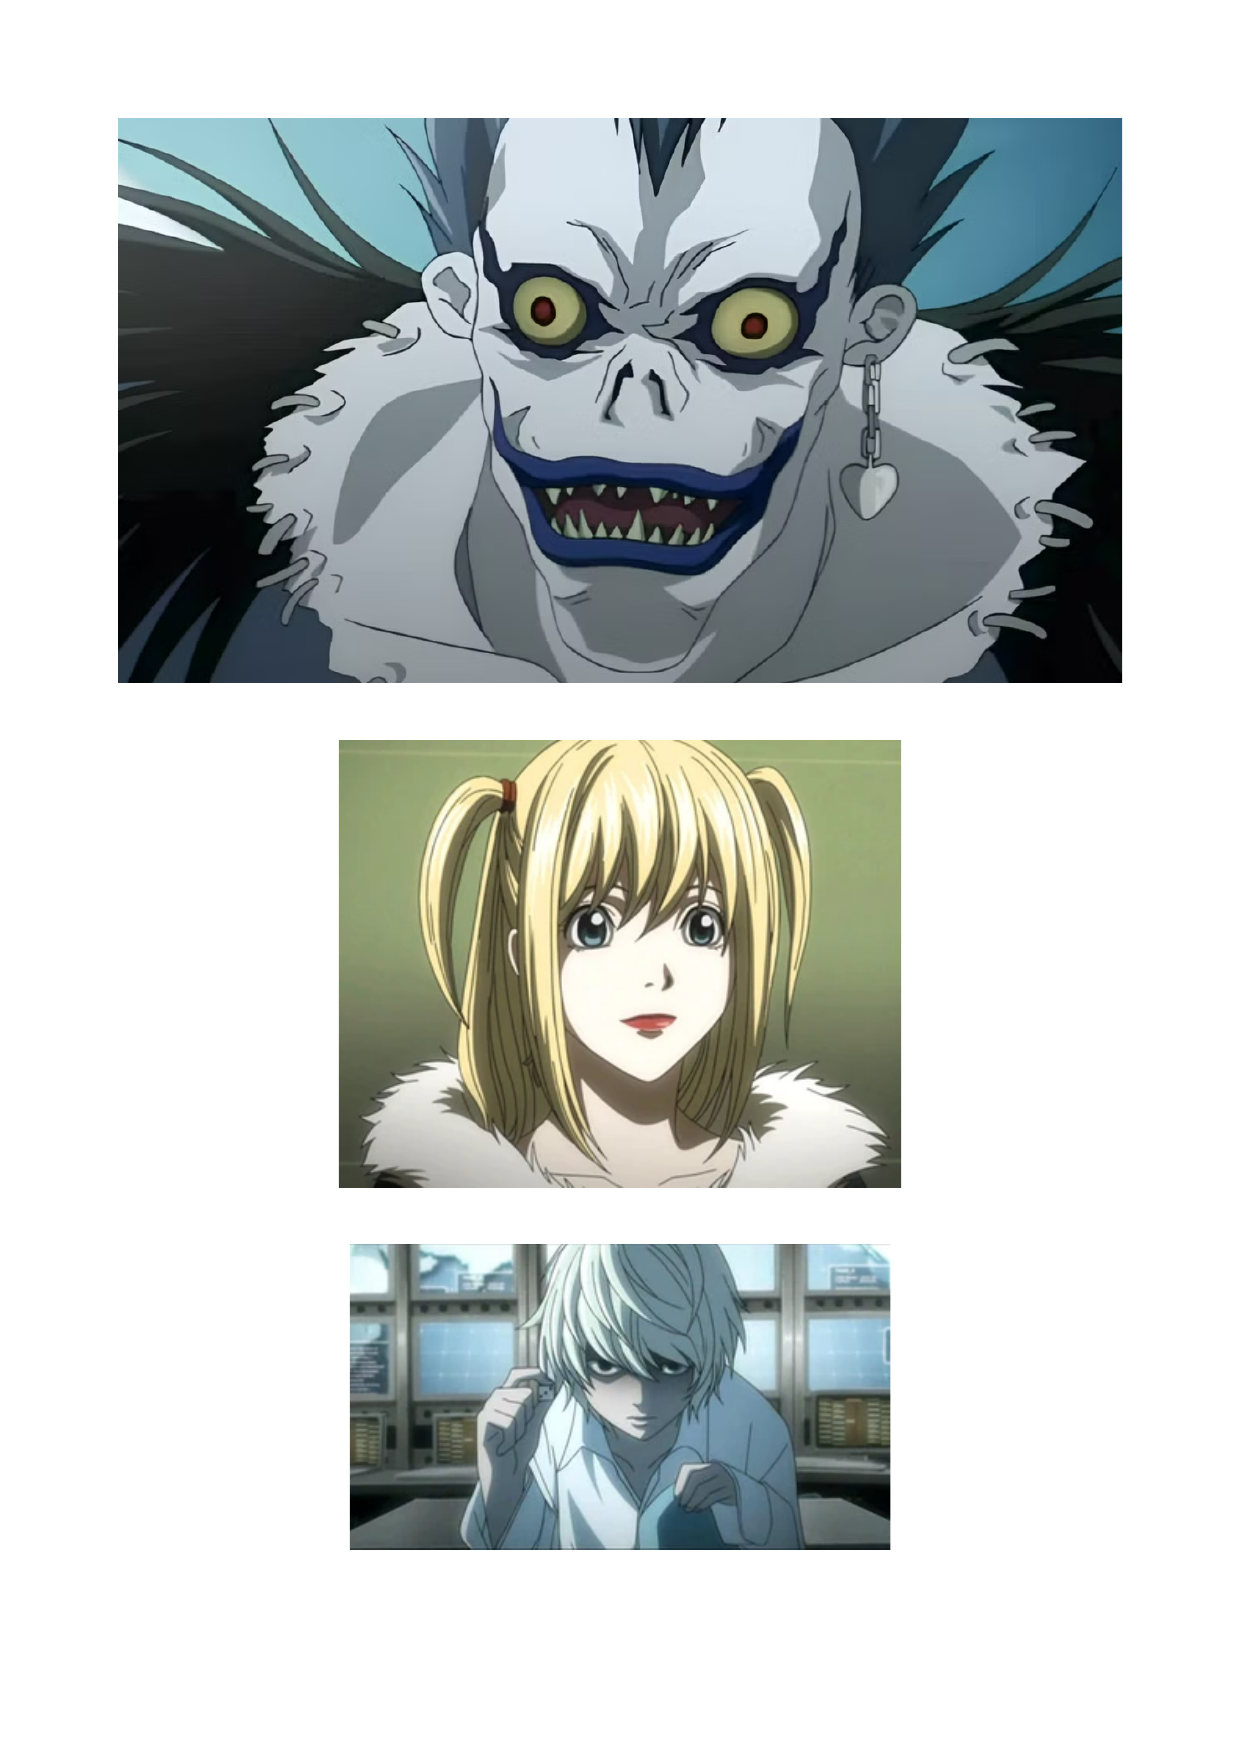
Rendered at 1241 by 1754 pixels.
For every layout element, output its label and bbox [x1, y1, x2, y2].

picture [349, 1244, 891, 1550]
picture [118, 118, 1123, 683]
picture [338, 740, 902, 1188]
